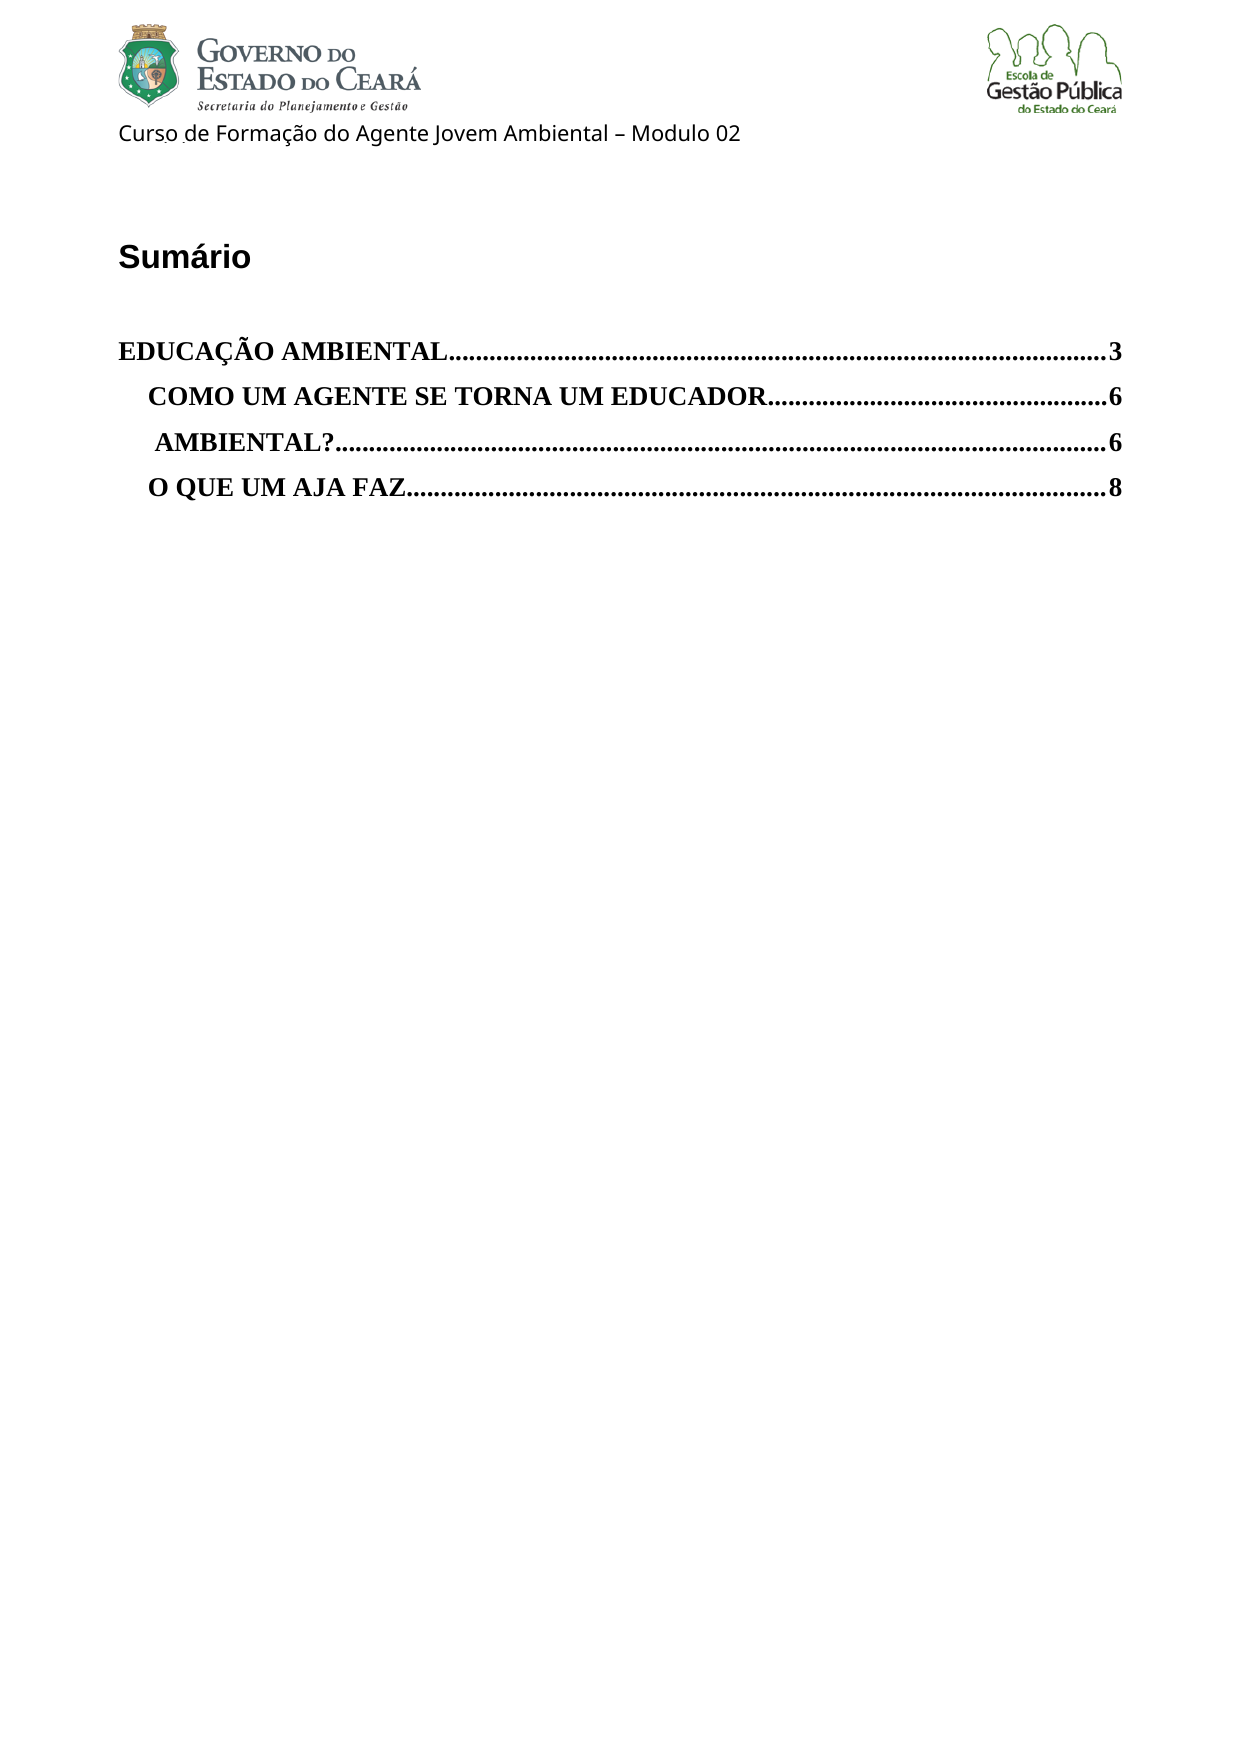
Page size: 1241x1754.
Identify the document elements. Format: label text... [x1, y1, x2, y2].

text EDUCAÇÃO AMBIENTAL 3 [118, 294, 1122, 366]
text COMO UM AGENTE SE TORNA UM EDUCADOR 6 [148, 376, 1122, 411]
text AMBIENTAL? 6 [148, 416, 1122, 457]
picture [118, 24, 1122, 113]
subtitle Sumário [118, 217, 1122, 276]
text O QUE UM AJA FAZ 8 [148, 462, 1122, 503]
